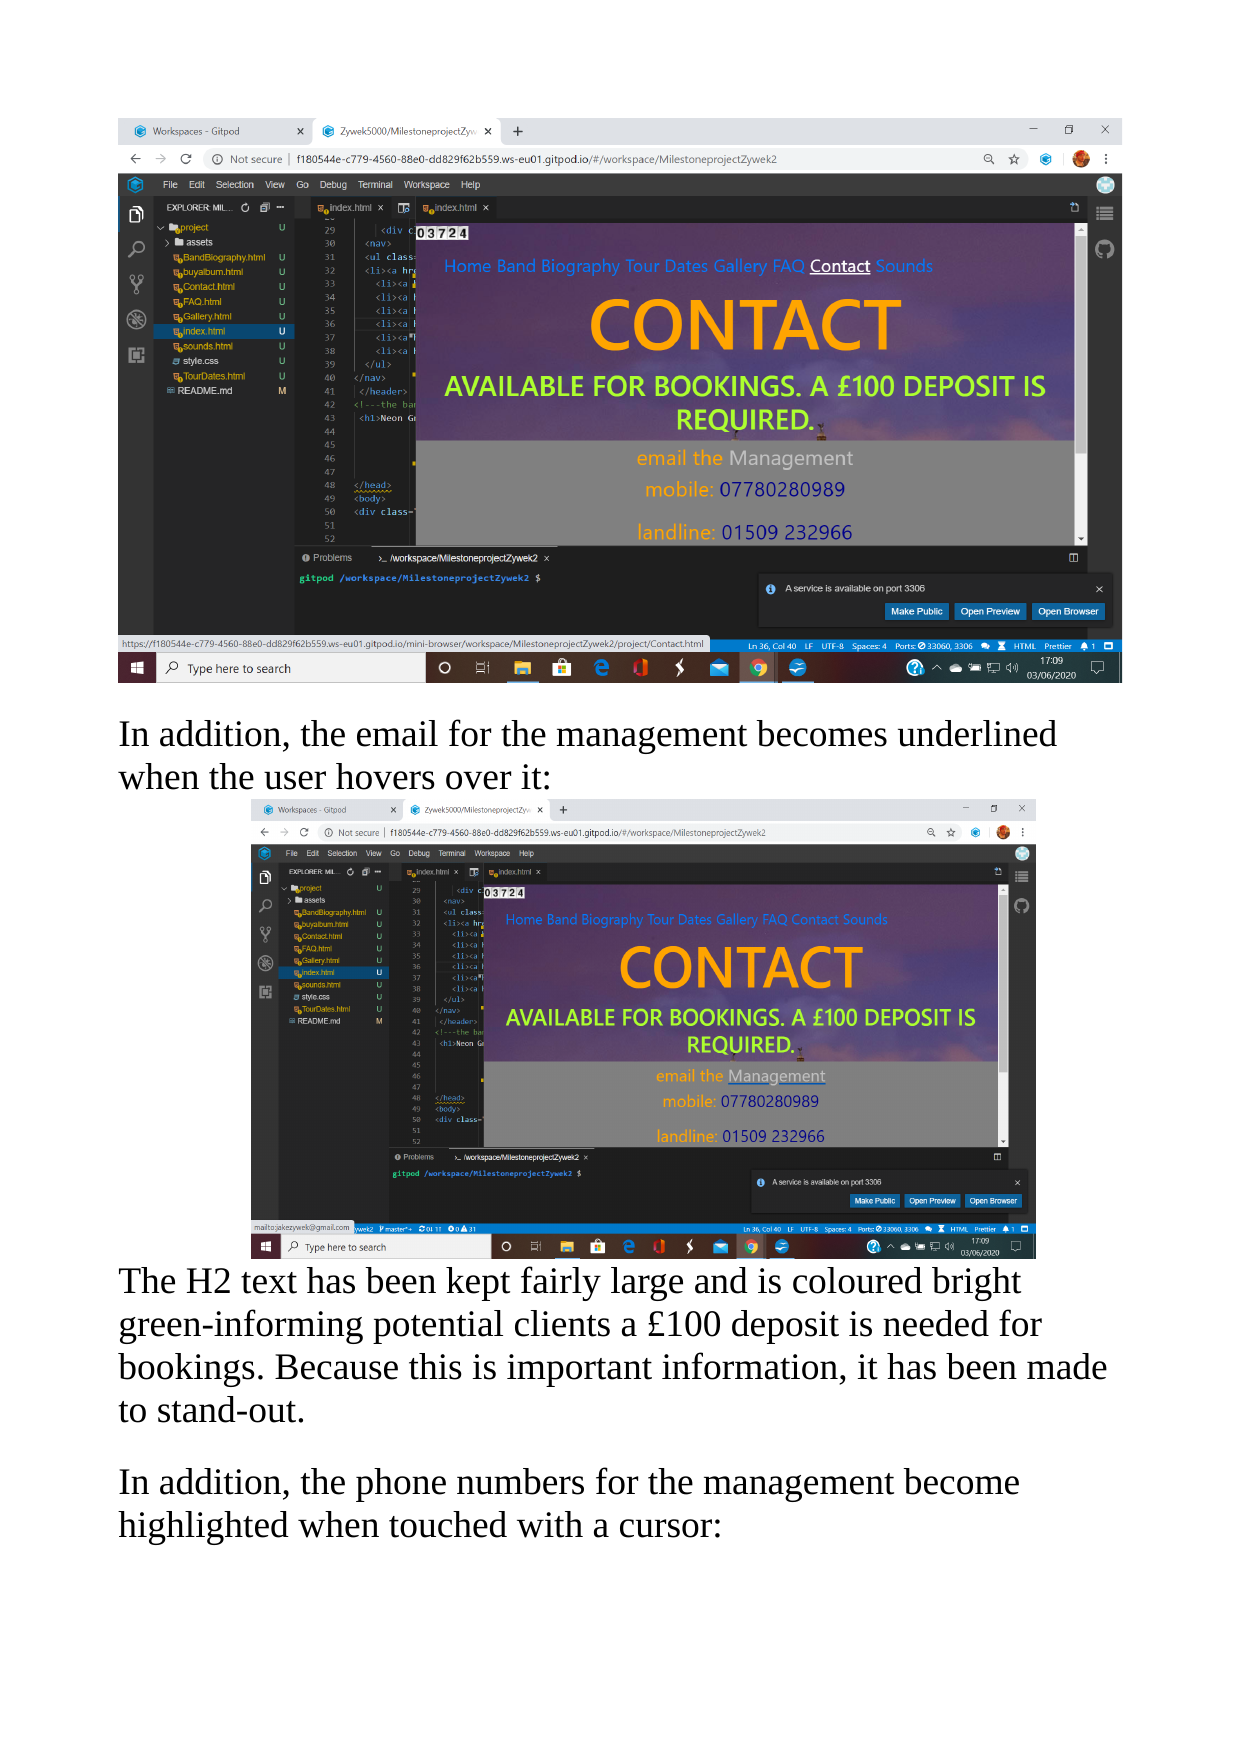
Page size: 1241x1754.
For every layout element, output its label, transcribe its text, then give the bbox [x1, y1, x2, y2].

text In addition, the email for the management becomes underlined when the user hovers over it: [118, 712, 1122, 798]
picture [251, 799, 1036, 1259]
text In addition, the phone numbers for the management become highlighted when touched with a cursor: [118, 1459, 1122, 1546]
text The H2 text has been kept fairly large and is coloured bright green-informing potential clients a £100 deposit is needed for bookings. Because this is important information, it has been made to stand-out. [118, 798, 1122, 1431]
picture [118, 118, 1123, 683]
